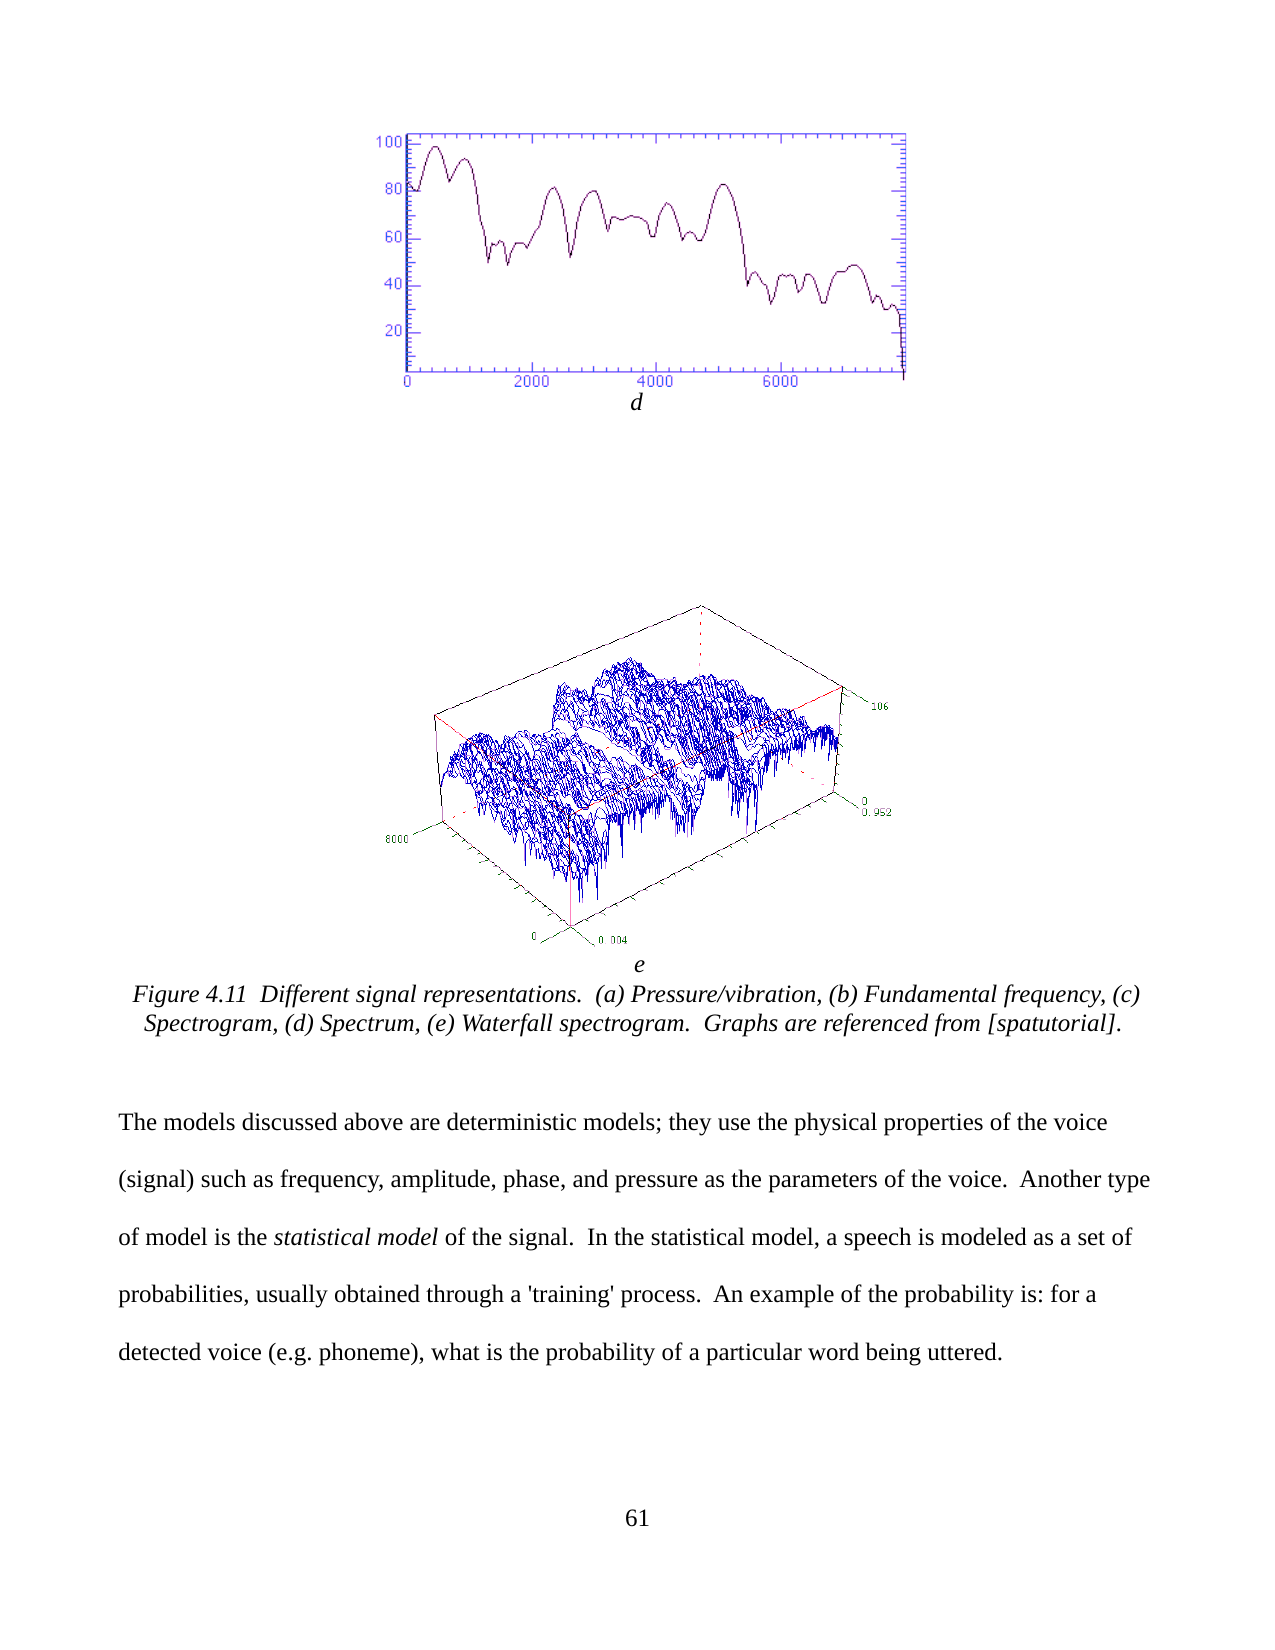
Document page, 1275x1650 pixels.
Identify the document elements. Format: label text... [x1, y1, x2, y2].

picture [369, 132, 907, 387]
text Figure 4.11 Different signal representations. (a) Pressure/vibration, (b) Fundamental frequency, (c) Spectrogram, (d) Spectrum, (e) Waterfall spectrogram. Graphs are referenced from [spatutorial]. [118, 631, 1157, 1037]
text d [369, 387, 906, 416]
text The models discussed above are deterministic models; they use the physical properties of the voice (signal) such as frequency, amplitude, phase, and pressure as the parameters of the voice. Another type of model is the statistical model of the signal. In the statistical model, a speech is modeled as a set of probabilities, usually obtained through a 'training' process. An example of the probability is: for a detected voice (e.g. phoneme), what is the probability of a particular word being uttered. [118, 1107, 1157, 1365]
text e [384, 949, 891, 978]
picture [384, 603, 892, 949]
